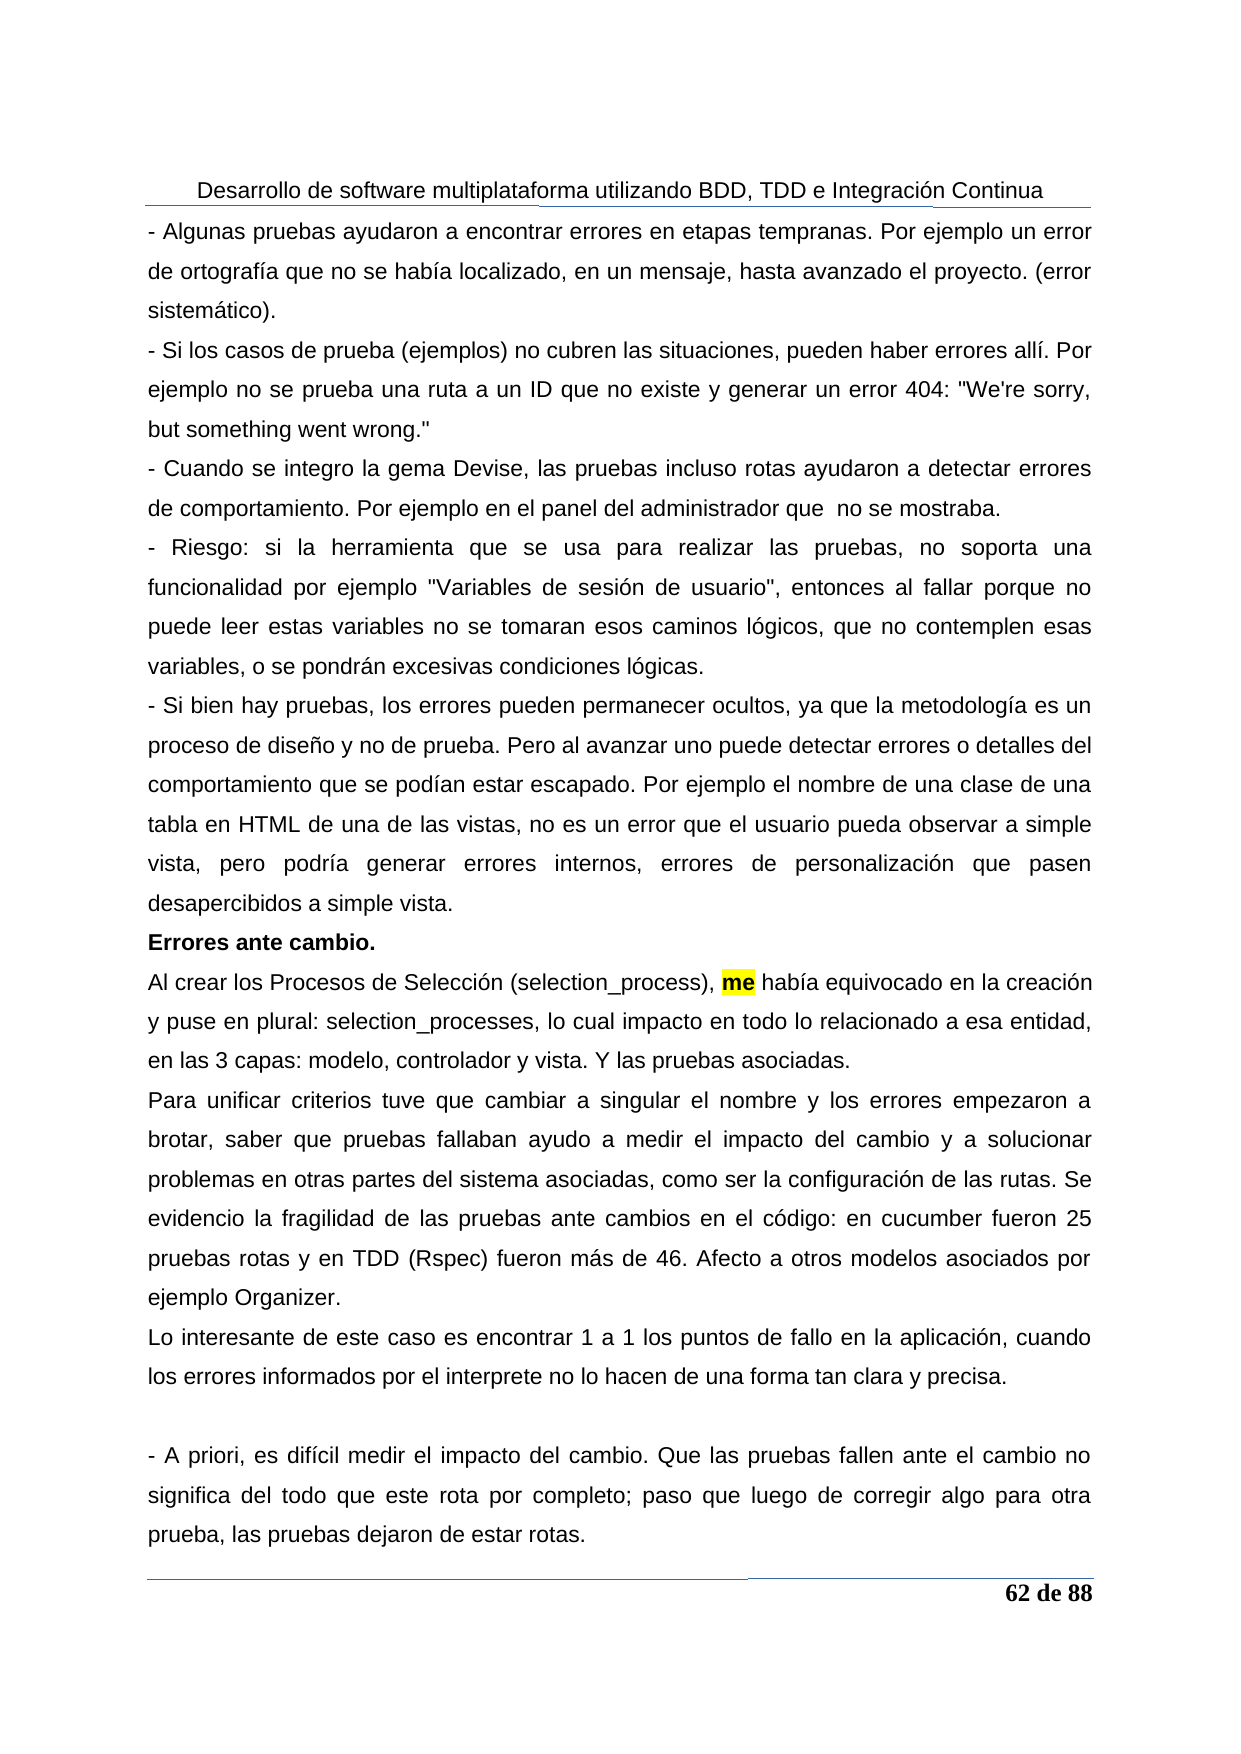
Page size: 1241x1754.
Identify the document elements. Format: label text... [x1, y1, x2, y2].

text Al crear los Procesos de Selección (selection_process), me había equivocado en la creación y puse en plural: selection_processes, lo cual impacto en todo lo relacionado a esa entidad, en las 3 capas: modelo, controlador y vista. Y las pruebas asociadas. [148, 968, 1093, 1074]
text - Si bien hay pruebas, los errores pueden permanecer ocultos, ya que la metodología es un proceso de diseño y no de prueba. Pero al avanzar uno puede detectar errores o detalles del comportamiento que se podían estar escapado. Por ejemplo el nombre de una clase de una tabla en HTML de una de las vistas, no es un error que el usuario pueda observar a simple vista, pero podría generar errores internos, errores de personalización que pasen desapercibidos a simple vista. [148, 692, 1093, 916]
text - Riesgo: si la herramienta que se usa para realizar las pruebas, no soporta una funcionalidad por ejemplo "Variables de sesión de usuario", entonces al fallar porque no puede leer estas variables no se tomaran esos caminos lógicos, que no contemplen esas variables, o se pondrán excesivas condiciones lógicas. [148, 534, 1093, 679]
text - Cuando se integro la gema Devise, las pruebas incluso rotas ayudaron a detectar errores de comportamiento. Por ejemplo en el panel del administrador que no se mostraba. [148, 455, 1093, 521]
text - Si los casos de prueba (ejemplos) no cubren las situaciones, pueden haber errores allí. Por ejemplo no se prueba una ruta a un ID que no existe y generar un error 404: "We're sorry, but something went wrong." [148, 337, 1093, 442]
text Para unificar criterios tuve que cambiar a singular el nombre y los errores empezaron a brotar, saber que pruebas fallaban ayudo a medir el impacto del cambio y a solucionar problemas en otras partes del sistema asociadas, como ser la configuración de las rutas. Se evidencio la fragilidad de las pruebas ante cambios en el código: en cucumber fueron 25 pruebas rotas y en TDD (Rspec) fueron más de 46. Afecto a otros modelos asociados por ejemplo Organizer. [148, 1087, 1093, 1311]
text Errores ante cambio. [148, 929, 1093, 955]
text Lo interesante de este caso es encontrar 1 a 1 los puntos de fallo en la aplicación, cuando los errores informados por el interprete no lo hacen de una forma tan clara y precisa. [148, 1324, 1093, 1389]
text - A priori, es difícil medir el impacto del cambio. Que las pruebas fallen ante el cambio no significa del todo que este rota por completo; paso que luego de corregir algo para otra prueba, las pruebas dejaron de estar rotas. [148, 1442, 1093, 1547]
text - Algunas pruebas ayudaron a encontrar errores en etapas tempranas. Por ejemplo un error de ortografía que no se había localizado, en un mensaje, hasta avanzado el proyecto. (error sistemático). [148, 218, 1093, 324]
